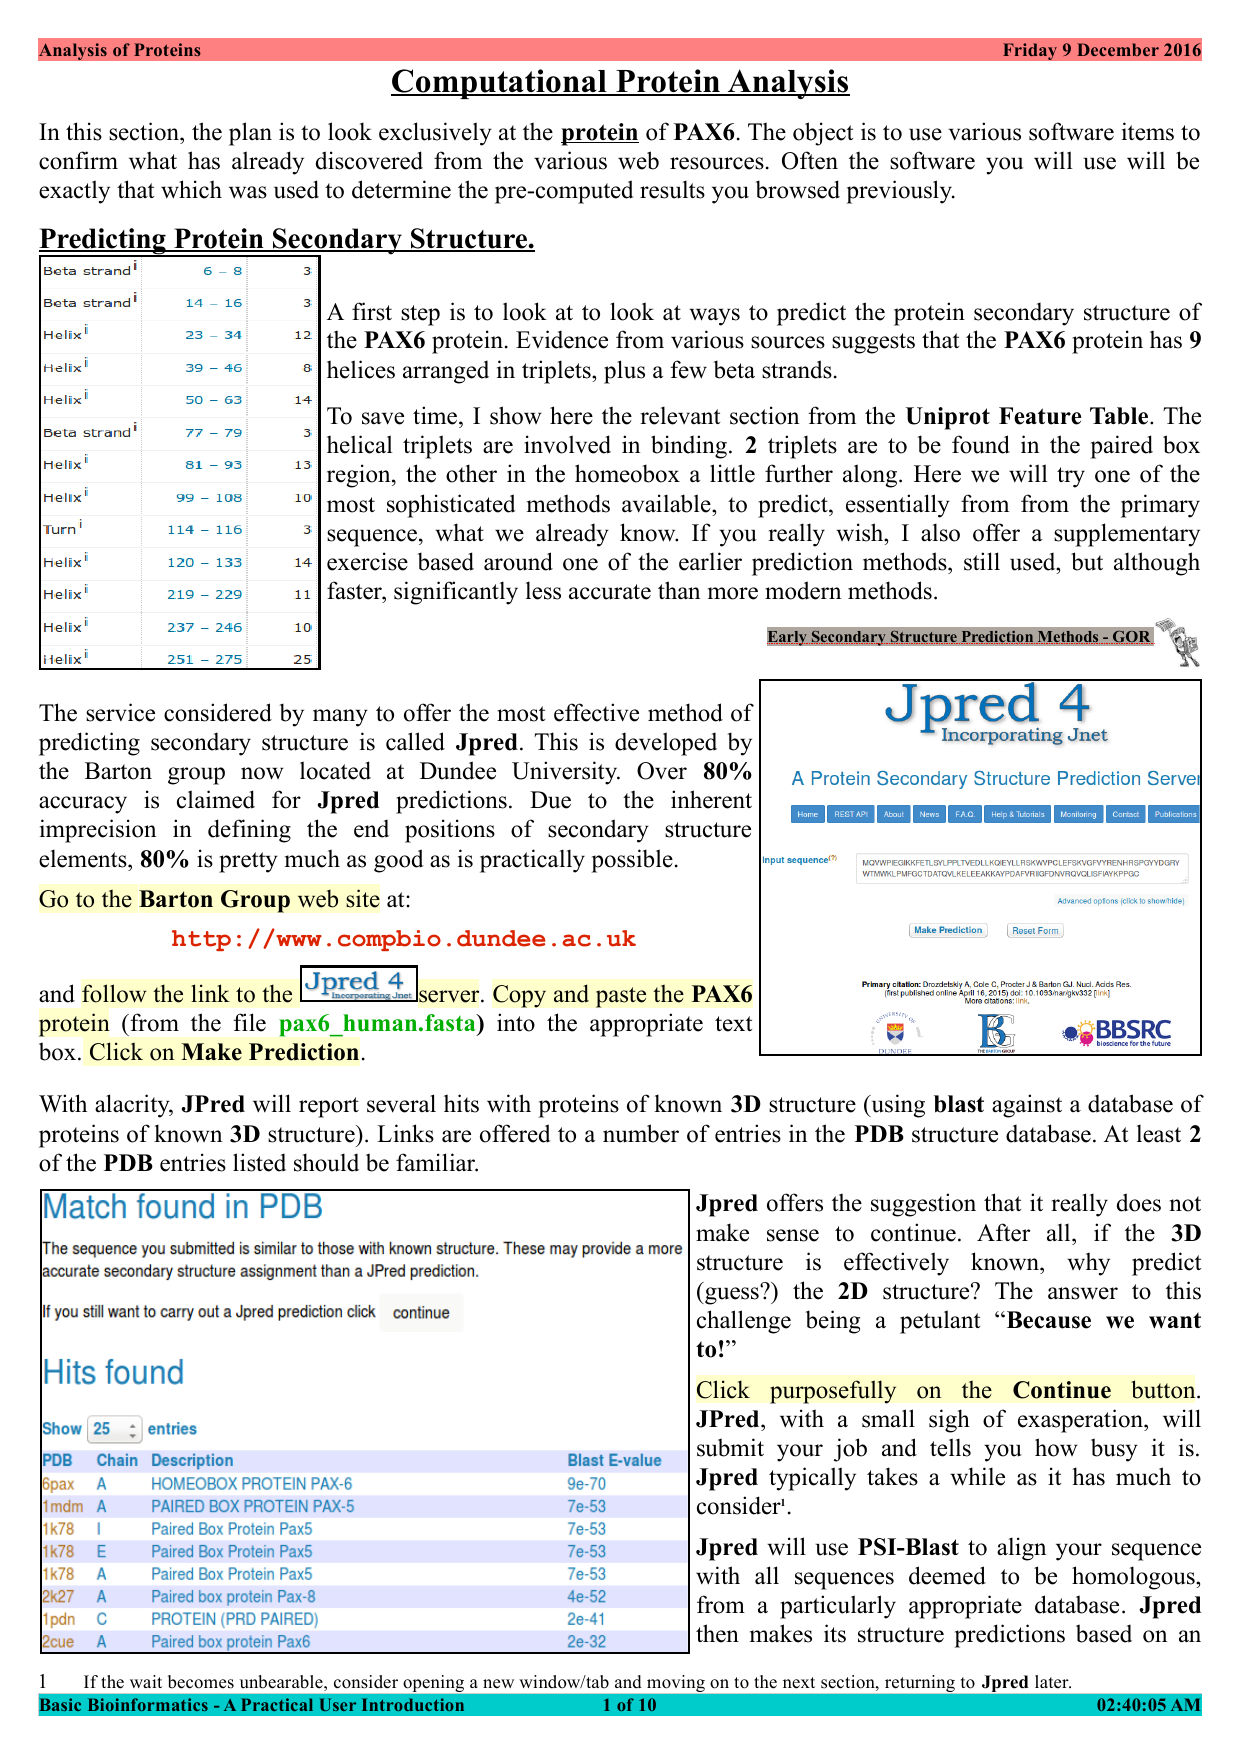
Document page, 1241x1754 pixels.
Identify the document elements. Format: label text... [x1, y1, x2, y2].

text and follow the link to the server. Copy and paste the PAX6 protein (from the file pax6_human.fasta) into the appropriate text box. Click on Make Prediction. [38, 965, 1202, 1066]
text To save time, I show here the relevant section from the Uniprot Feature Table. The helical triplets are involved in binding. 2 triplets are to be found in the paired box region, the other in the homeobox a little further along. Here we will try one of the most sophisticated methods available, to predict, essentially from from the primary sequence, what we already know. If you really wish, I also offer a supplementary exercise based around one of the earlier prediction methods, still used, but although faster, significantly less accurate than more modern methods. [321, 401, 1202, 605]
picture [1154, 616, 1202, 668]
text If the wait becomes unbearable, consider opening a new window/tab and moving on to the next section, returning to Jpred later. [37, 1669, 1202, 1693]
picture [41, 257, 318, 668]
text With alacrity, JPred will report several hits with proteins of known 3D structure (using blast against a database of proteins of known 3D structure). Links are offered to a number of entries in the PDB structure database. At least 2 of the PDB entries listed should be familiar. [38, 1089, 1202, 1177]
text Jpred will use PSI-Blast to align your sequence with all sequences deemed to be homologous, from a particularly appropriate database. Jpred then makes its structure predictions based on an [690, 1532, 1202, 1648]
picture [761, 681, 1200, 1054]
text The service considered by many to offer the most effective method of predicting secondary structure is called Jpred. This is developed by the Barton group now located at Dundee University. Over 80% accuracy is claimed for Jpred predictions. Due to the inherent imprecision in defining the end positions of secondary structure elements, 80% is pretty much as good as is practically possible. [38, 698, 759, 872]
text A first step is to look at to look at ways to predict the protein secondary structure of the PAX6 protein. Evidence from various sources suggests that the PAX6 protein has 9 helices arranged in triplets, plus a few beta strands. [321, 296, 1202, 383]
text In this section, the plan is to look exclusively at the protein of PAX6. The object is to use various software items to confirm what has already discovered from the various web resources. Often the software you will use will be exactly that which was used to determine the pre-computed results you browsed previously. [38, 117, 1202, 204]
picture [303, 968, 417, 1000]
text Click purposefully on the Continue button. JPred, with a small sigh of exasperation, will submit your job and tells you how busy it is. Jpred typically takes a while as it has much to consider. [690, 1374, 1202, 1520]
text Computational Protein Analysis [38, 61, 1202, 99]
text http://www.compbio.dundee.ac.uk [171, 925, 759, 954]
picture [42, 1191, 688, 1652]
text Jpred offers the suggestion that it really does not make sense to continue. After all, if the 3D structure is effectively known, why predict (guess?) the 2D structure? The answer to this challenge being a petulant “Because we want to!” [690, 1188, 1202, 1363]
text Predicting Protein Secondary Structure. [38, 222, 1202, 255]
text Early Secondary Structure Prediction Methods - GOR [321, 616, 1154, 668]
text Go to the Barton Group web site at: [38, 884, 759, 913]
